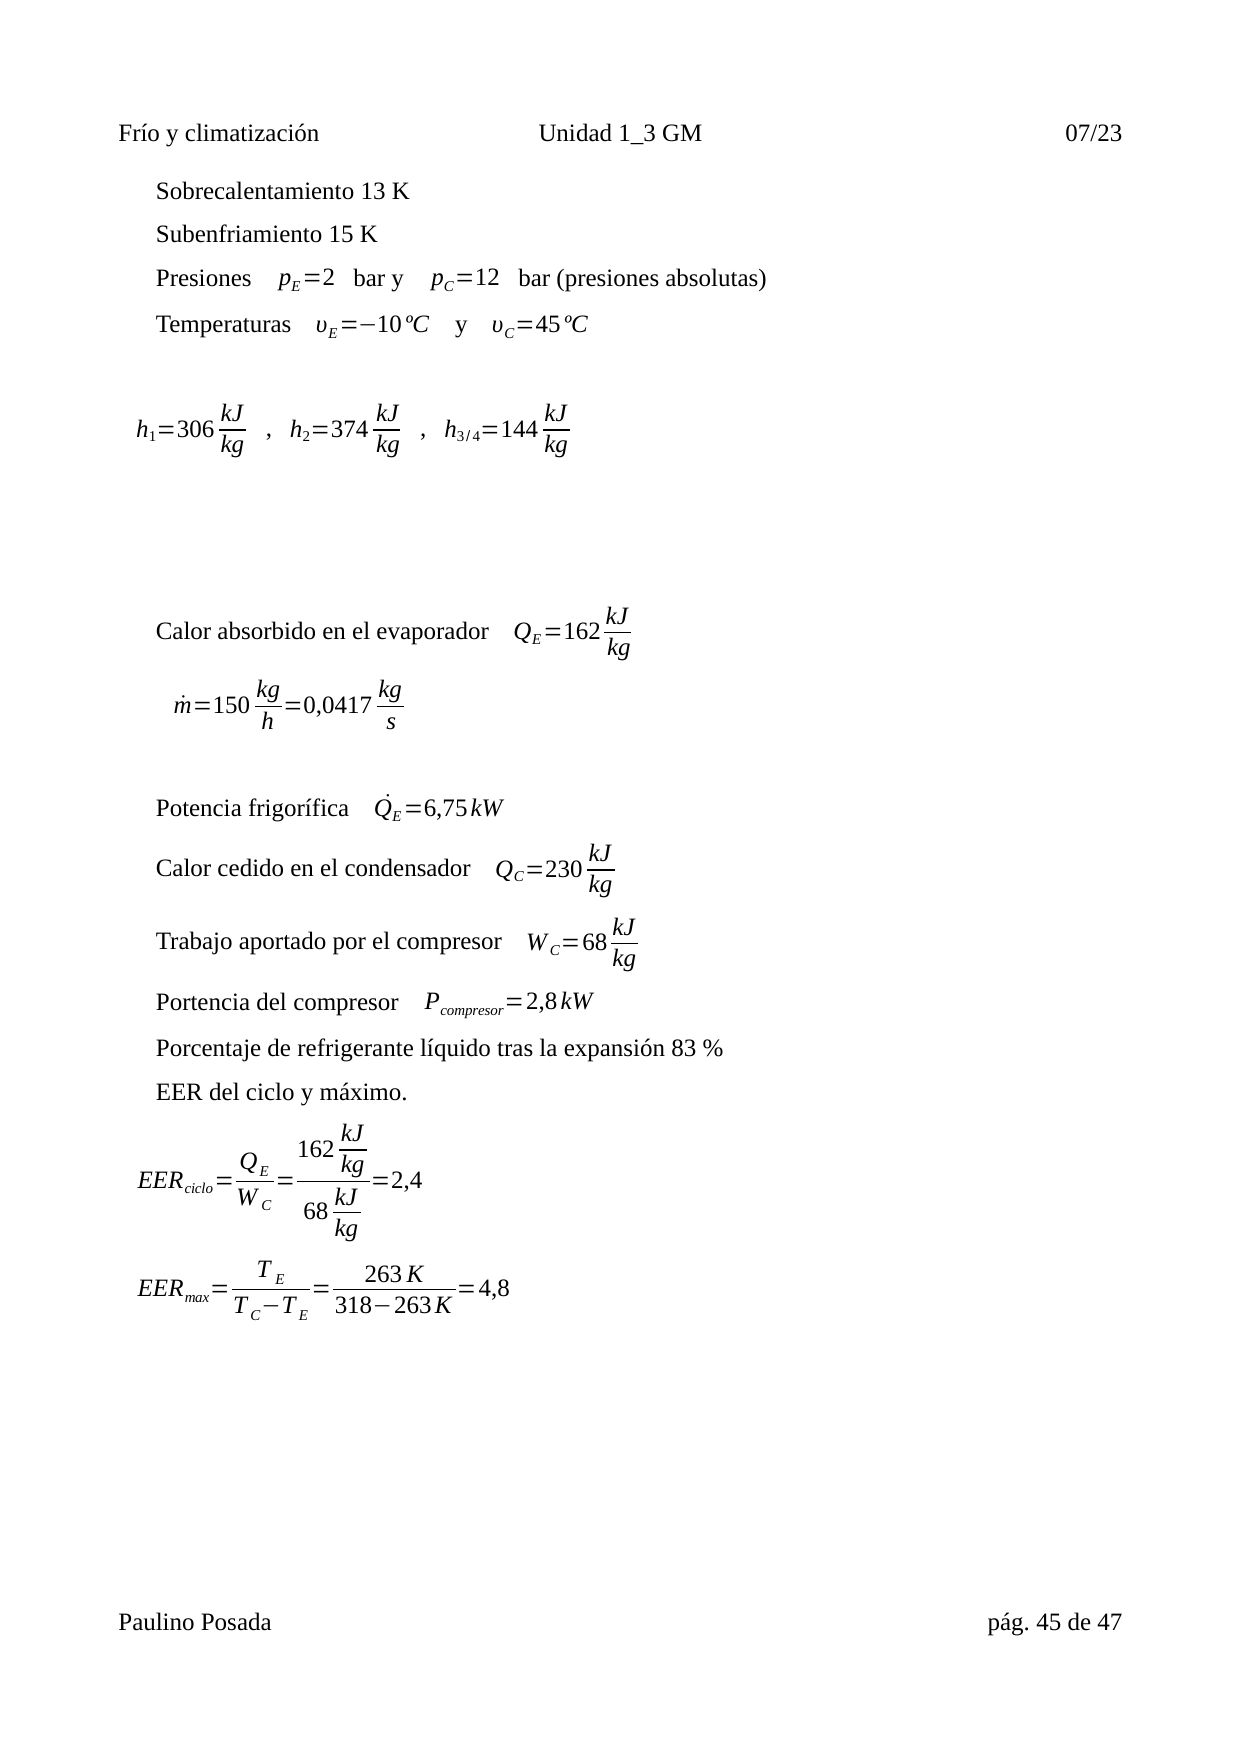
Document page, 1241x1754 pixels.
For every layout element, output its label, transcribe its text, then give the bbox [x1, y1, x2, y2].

text Presiones bar y bar (presiones absolutas) [156, 263, 1122, 295]
text Potencia frigorífica [156, 793, 1122, 825]
text Portencia del compresor [156, 987, 1122, 1019]
text Calor cedido en el condensador [156, 839, 1122, 899]
text Trabajo aportado por el compresor [156, 913, 1122, 972]
text Subenfriamiento 15 K [156, 219, 1122, 248]
text ,, [118, 399, 1122, 459]
text Porcentaje de refrigerante líquido tras la expansión 83 % [156, 1033, 1122, 1062]
text Temperaturas y [156, 309, 1122, 342]
text EER del ciclo y máximo. [156, 1077, 1122, 1105]
text Sobrecalentamiento 13 K [156, 176, 1122, 205]
text Calor absorbido en el evaporador [156, 602, 1122, 662]
